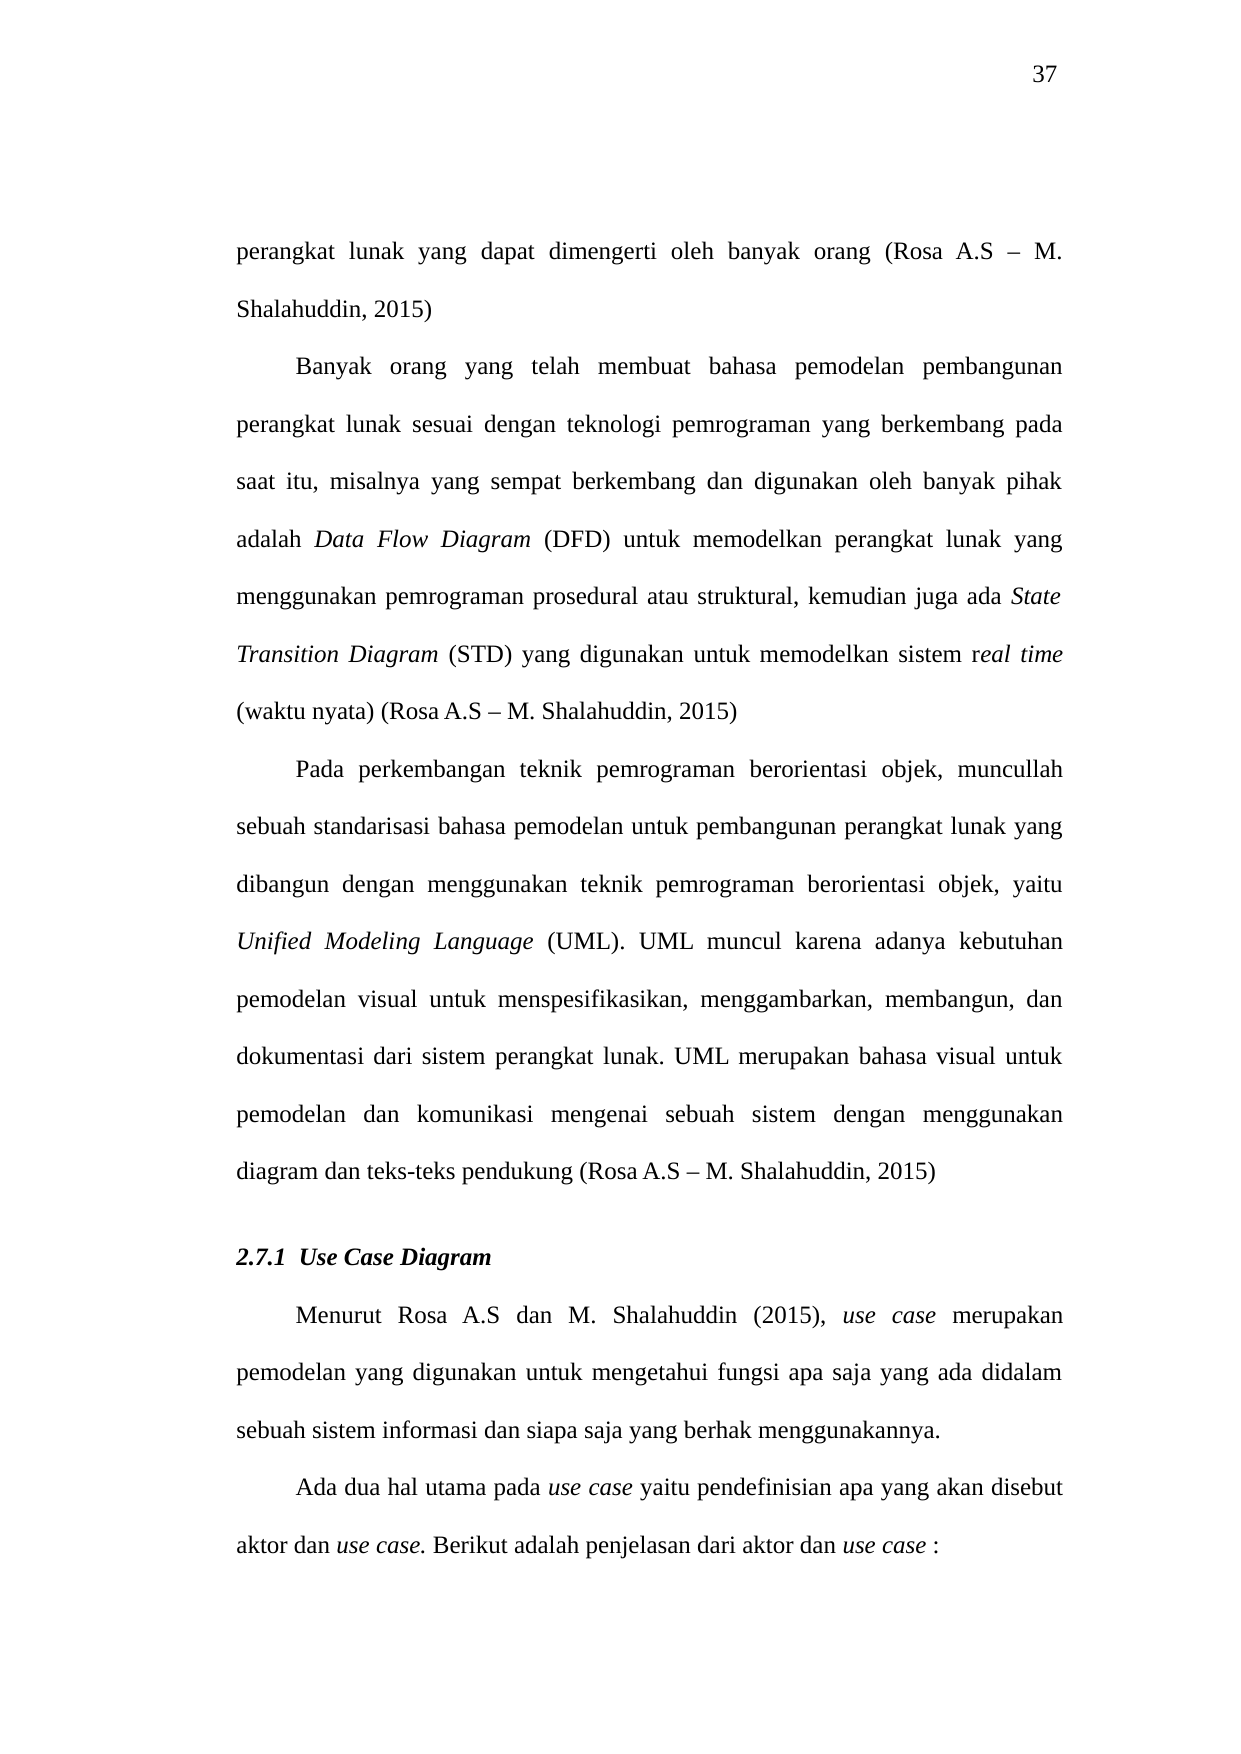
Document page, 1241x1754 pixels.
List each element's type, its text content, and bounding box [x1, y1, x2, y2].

text Banyak orang yang telah membuat bahasa pemodelan pembangunan perangkat lunak sesuai dengan teknologi pemrograman yang berkembang pada saat itu, misalnya yang sempat berkembang dan digunakan oleh banyak pihak adalah Data Flow Diagram (DFD) untuk memodelkan perangkat lunak yang menggunakan pemrograman prosedural atau struktural, kemudian juga ada State Transition Diagram (STD) yang digunakan untuk memodelkan sistem real time (waktu nyata) (Rosa A.S – M. Shalahuddin, 2015) [236, 351, 1063, 725]
text perangkat lunak yang dapat dimengerti oleh banyak orang (Rosa A.S – M. Shalahuddin, 2015) [236, 236, 1063, 322]
text Ada dua hal utama pada use case yaitu pendefinisian apa yang akan disebut aktor dan use case. Berikut adalah penjelasan dari aktor dan use case : [236, 1472, 1063, 1559]
subtitle Use Case Diagram [236, 1242, 1063, 1271]
text Menurut Rosa A.S dan M. Shalahuddin (2015), use case merupakan pemodelan yang digunakan untuk mengetahui fungsi apa saja yang ada didalam sebuah sistem informasi dan siapa saja yang berhak menggunakannya. [236, 1300, 1063, 1444]
text Pada perkembangan teknik pemrograman berorientasi objek, muncullah sebuah standarisasi bahasa pemodelan untuk pembangunan perangkat lunak yang dibangun dengan menggunakan teknik pemrograman berorientasi objek, yaitu Unified Modeling Language (UML). UML muncul karena adanya kebutuhan pemodelan visual untuk menspesifikasikan, menggambarkan, membangun, dan dokumentasi dari sistem perangkat lunak. UML merupakan bahasa visual untuk pemodelan dan komunikasi mengenai sebuah sistem dengan menggunakan diagram dan teks-teks pendukung (Rosa A.S – M. Shalahuddin, 2015) [236, 754, 1063, 1185]
